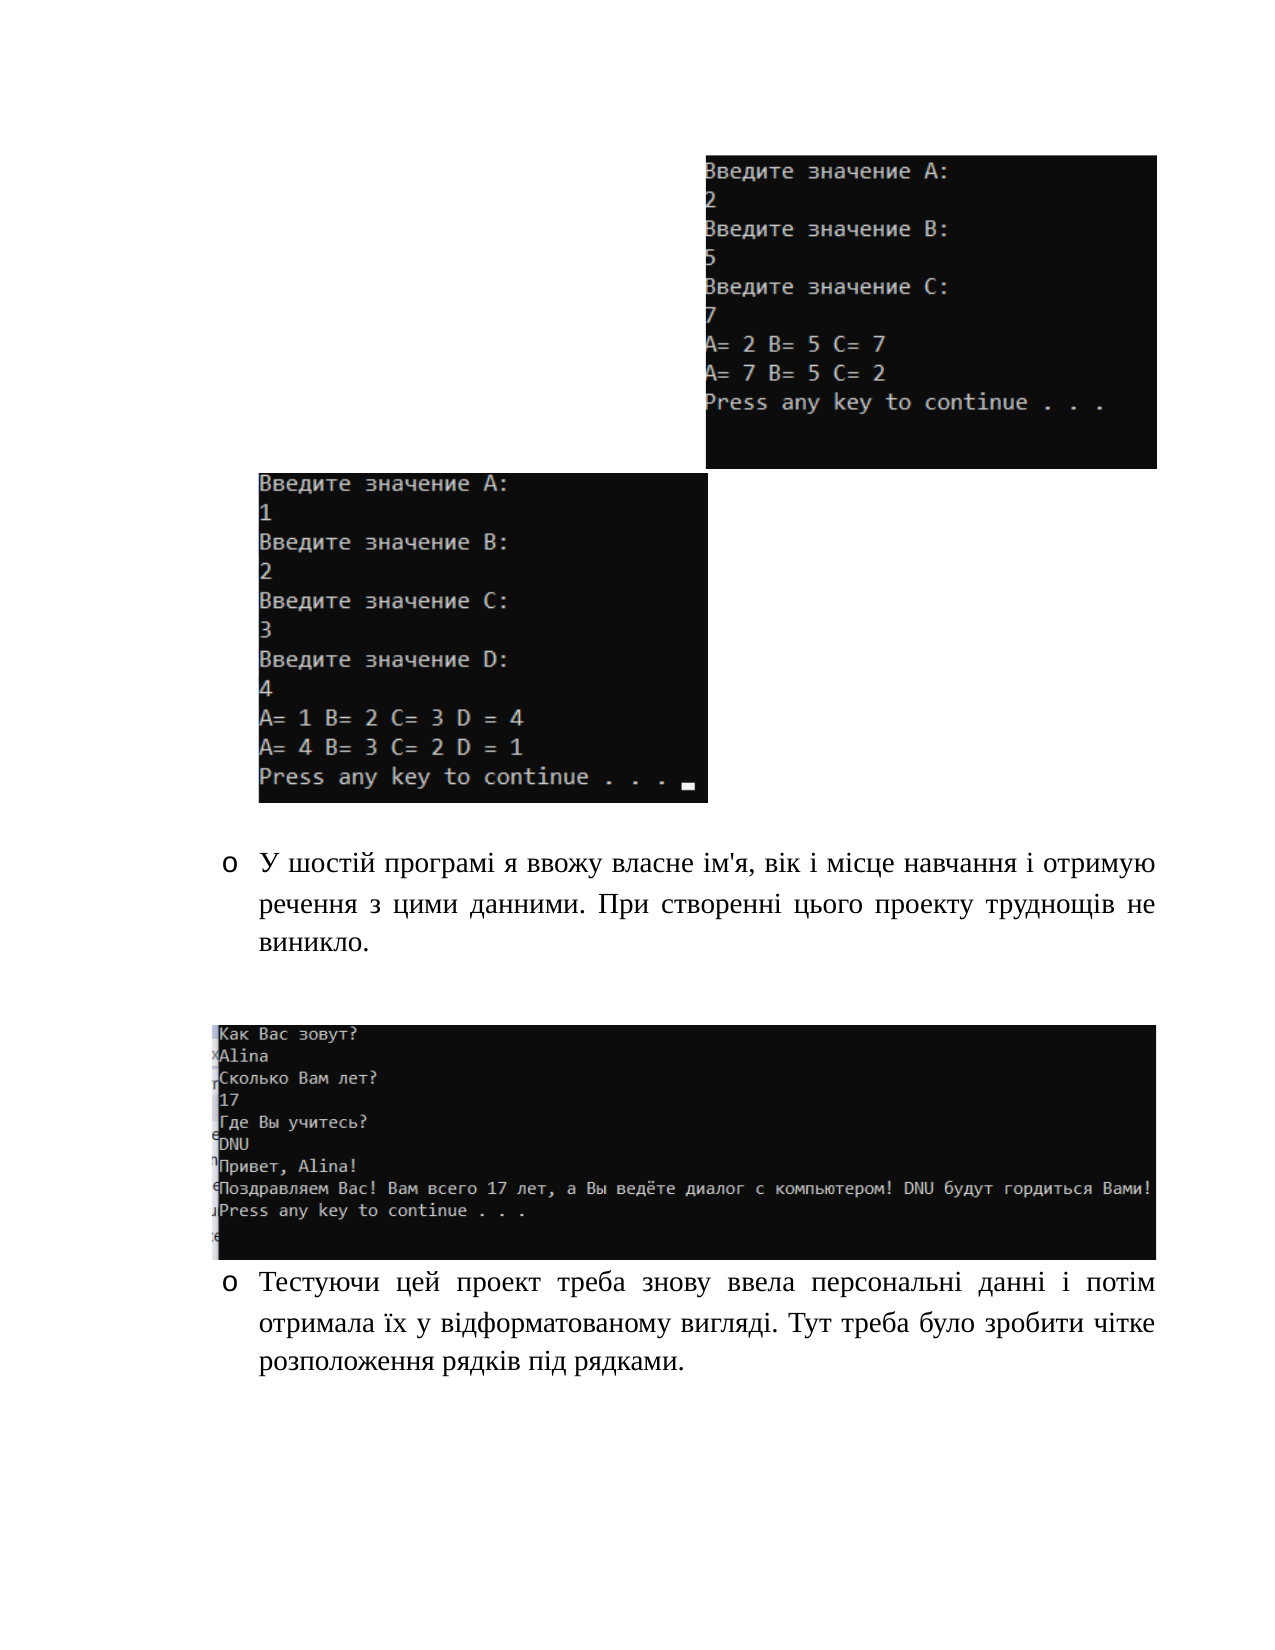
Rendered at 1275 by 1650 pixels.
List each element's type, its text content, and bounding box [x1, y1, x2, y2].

list У шостій програмі я ввожу власне ім'я, вік і місце навчання і отримую речення з цими данними. При створенні цього проекту труднощів не виникло. [221, 845, 1157, 958]
list Тестуючи цей проект треба знову ввела персональні данні і потім отримала їх у відформатованому вигляді. Тут треба було зробити чітке розположення рядків під рядками. [221, 1264, 1157, 1377]
